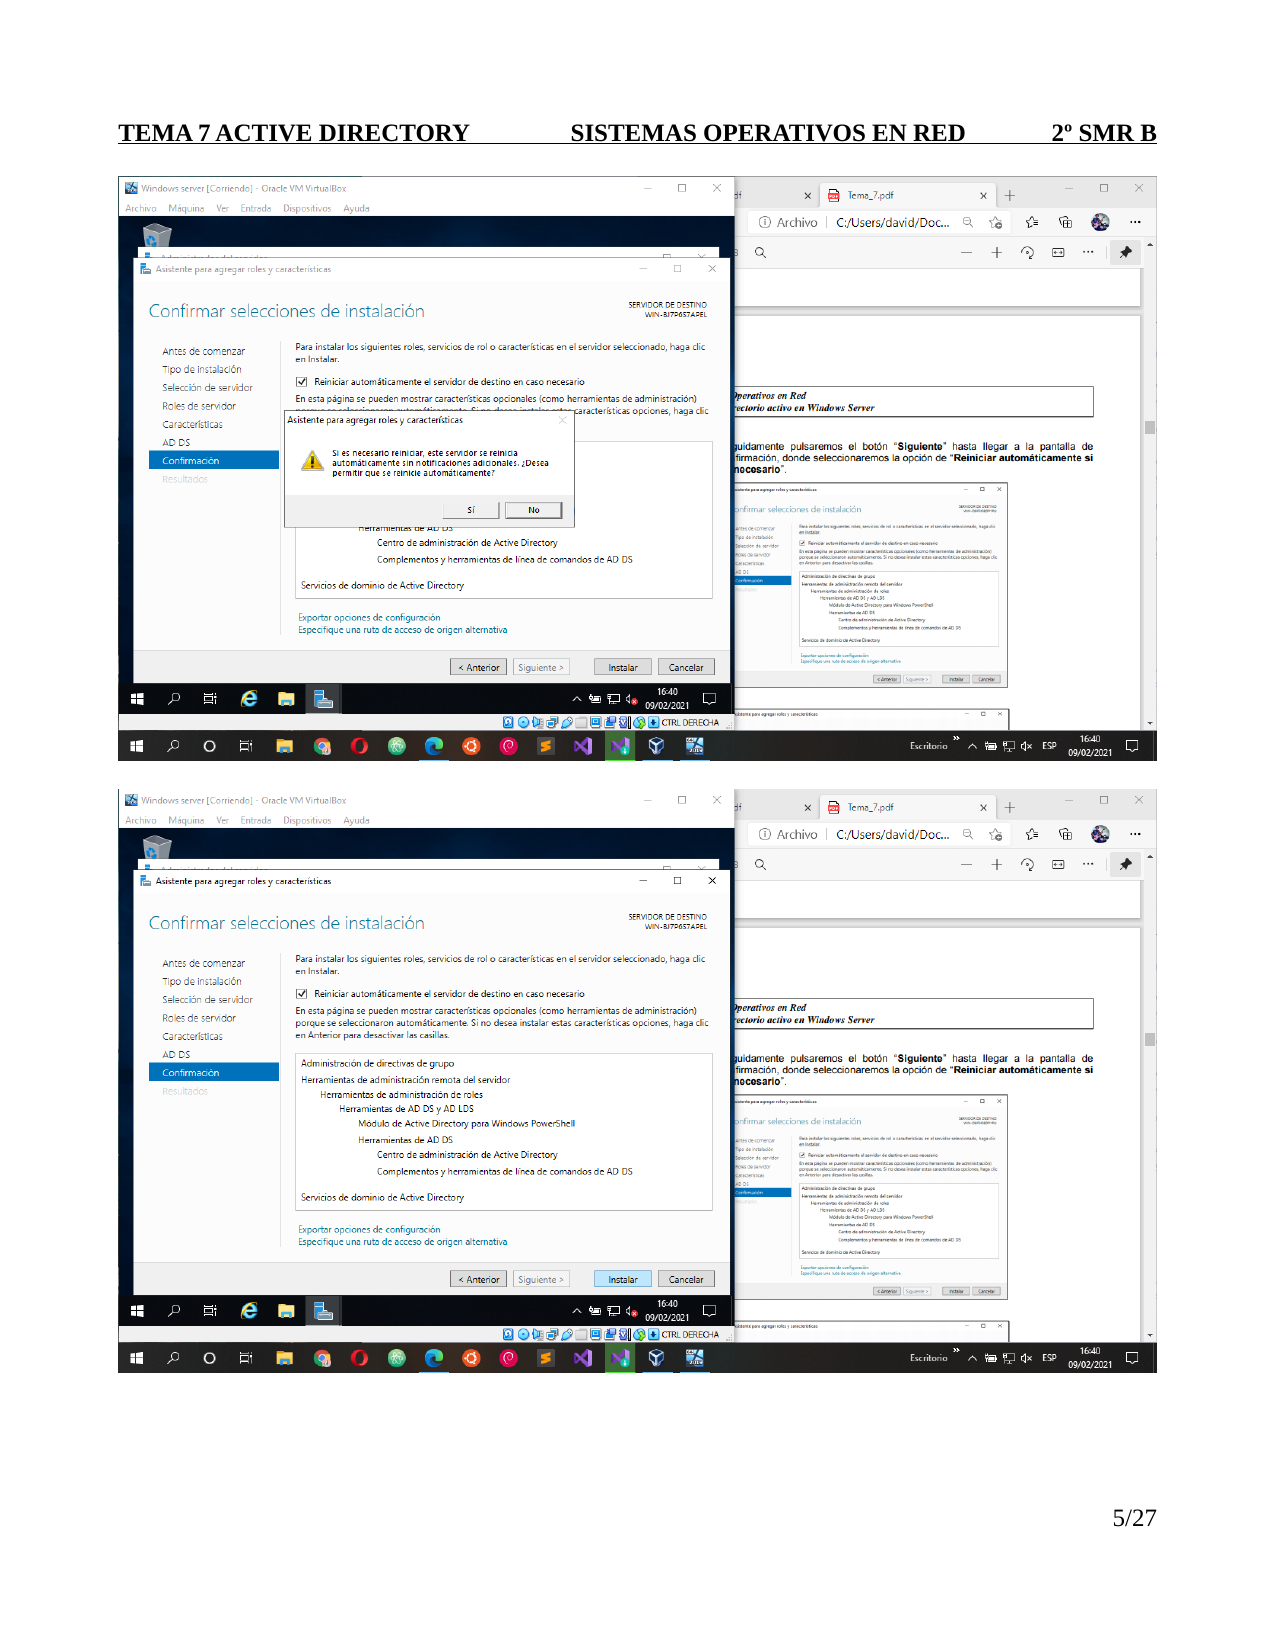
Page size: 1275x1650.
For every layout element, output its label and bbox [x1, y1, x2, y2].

picture [118, 789, 1157, 1373]
picture [118, 176, 1157, 761]
